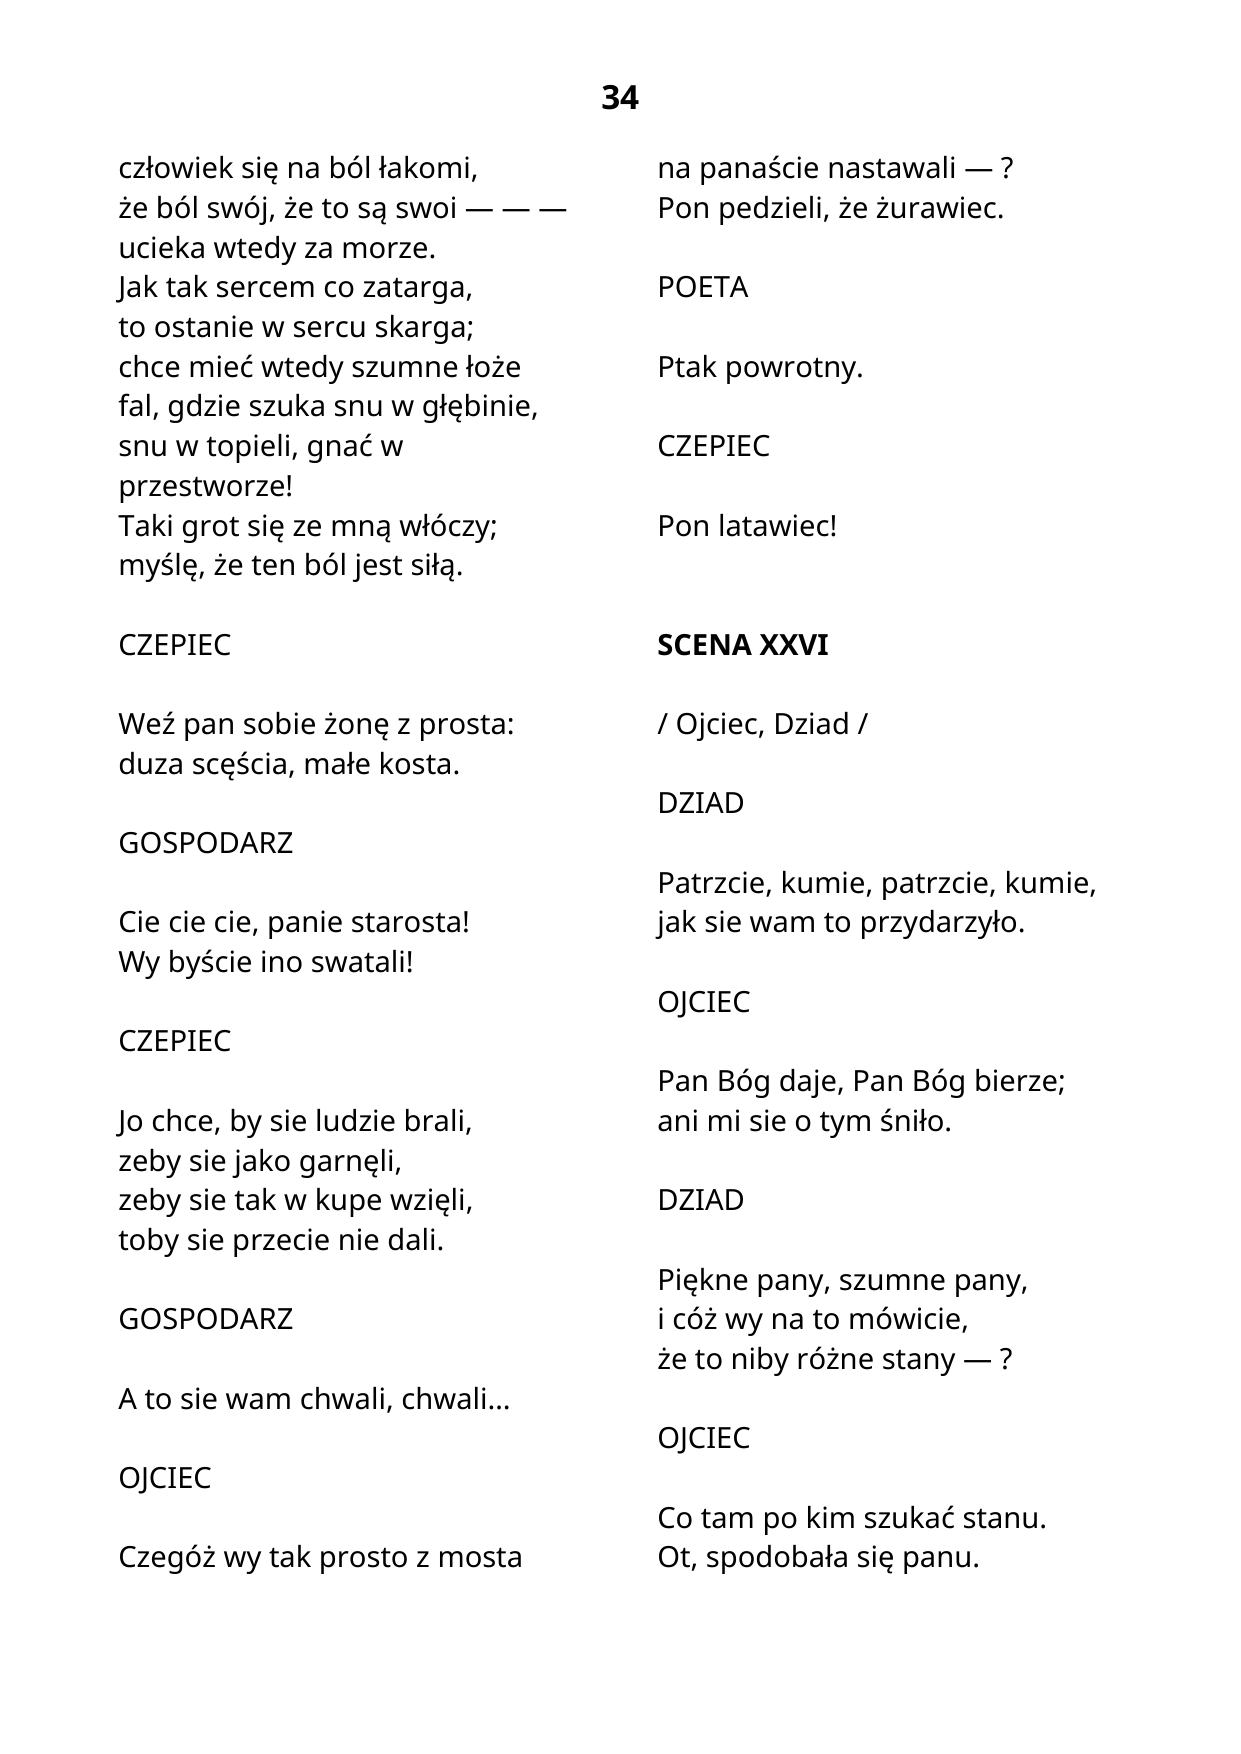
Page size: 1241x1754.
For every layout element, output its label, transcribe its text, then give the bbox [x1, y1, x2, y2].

text Wy byście ino swatali! [118, 941, 583, 981]
text ani mi sie o tym śniło. [657, 1100, 1122, 1140]
text zeby sie tak w kupe wzięli, [118, 1179, 583, 1219]
text CZEPIEC [118, 1021, 583, 1060]
text Taki grot się ze mną włóczy; [118, 505, 583, 544]
text na panaście nastawali — ? [657, 148, 1122, 187]
text A to sie wam chwali, chwali… [118, 1378, 583, 1418]
text ucieka wtedy za morze. [118, 227, 583, 267]
text duza scęścia, małe kosta. [118, 743, 583, 783]
text Pan Bóg daje, Pan Bóg bierze; [657, 1060, 1122, 1100]
text CZEPIEC [657, 425, 1122, 465]
text CZEPIEC [118, 624, 583, 663]
text że to niby różne stany — ? [657, 1338, 1122, 1378]
text DZIAD [657, 1179, 1122, 1219]
text człowiek się na ból łakomi, [118, 148, 583, 187]
text DZIAD [657, 783, 1122, 822]
text Jak tak sercem co zatarga, [118, 267, 583, 306]
text OJCIEC [657, 981, 1122, 1021]
text to ostanie w sercu skarga; [118, 306, 583, 346]
text toby sie przecie nie dali. [118, 1219, 583, 1259]
text OJCIEC [118, 1457, 583, 1497]
text Ptak powrotny. [657, 346, 1122, 386]
text Pon latawiec! [657, 505, 1122, 544]
text Cie cie cie, panie starosta! [118, 902, 583, 941]
text Piękne pany, szumne pany, [657, 1259, 1122, 1298]
text GOSPODARZ [118, 1298, 583, 1338]
text chce mieć wtedy szumne łoże [118, 346, 583, 386]
text / Ojciec, Dziad / [657, 703, 1122, 743]
text GOSPODARZ [118, 822, 583, 862]
text Weź pan sobie żonę z prosta: [118, 703, 583, 743]
text Ot, spodobała się panu. [657, 1537, 1122, 1576]
text OJCIEC [657, 1418, 1122, 1457]
text myślę, że ten ból jest siłą. [118, 544, 583, 584]
text że ból swój, że to są swoi — — — [118, 187, 583, 227]
text jak sie wam to przydarzyło. [657, 902, 1122, 941]
text fal, gdzie szuka snu w głębinie, [118, 386, 583, 425]
text Co tam po kim szukać stanu. [657, 1497, 1122, 1537]
text SCENA XXVI [657, 624, 1122, 663]
text Czegóż wy tak prosto z mosta [118, 1537, 583, 1576]
text POETA [657, 267, 1122, 306]
text i cóż wy na to mówicie, [657, 1298, 1122, 1338]
text Jo chce, by sie ludzie brali, [118, 1100, 583, 1140]
text Patrzcie, kumie, patrzcie, kumie, [657, 862, 1122, 902]
text Pon pedzieli, że żurawiec. [657, 187, 1122, 227]
text zeby sie jako garnęli, [118, 1140, 583, 1179]
text snu w topieli, gnać w przestworze! [118, 425, 583, 505]
